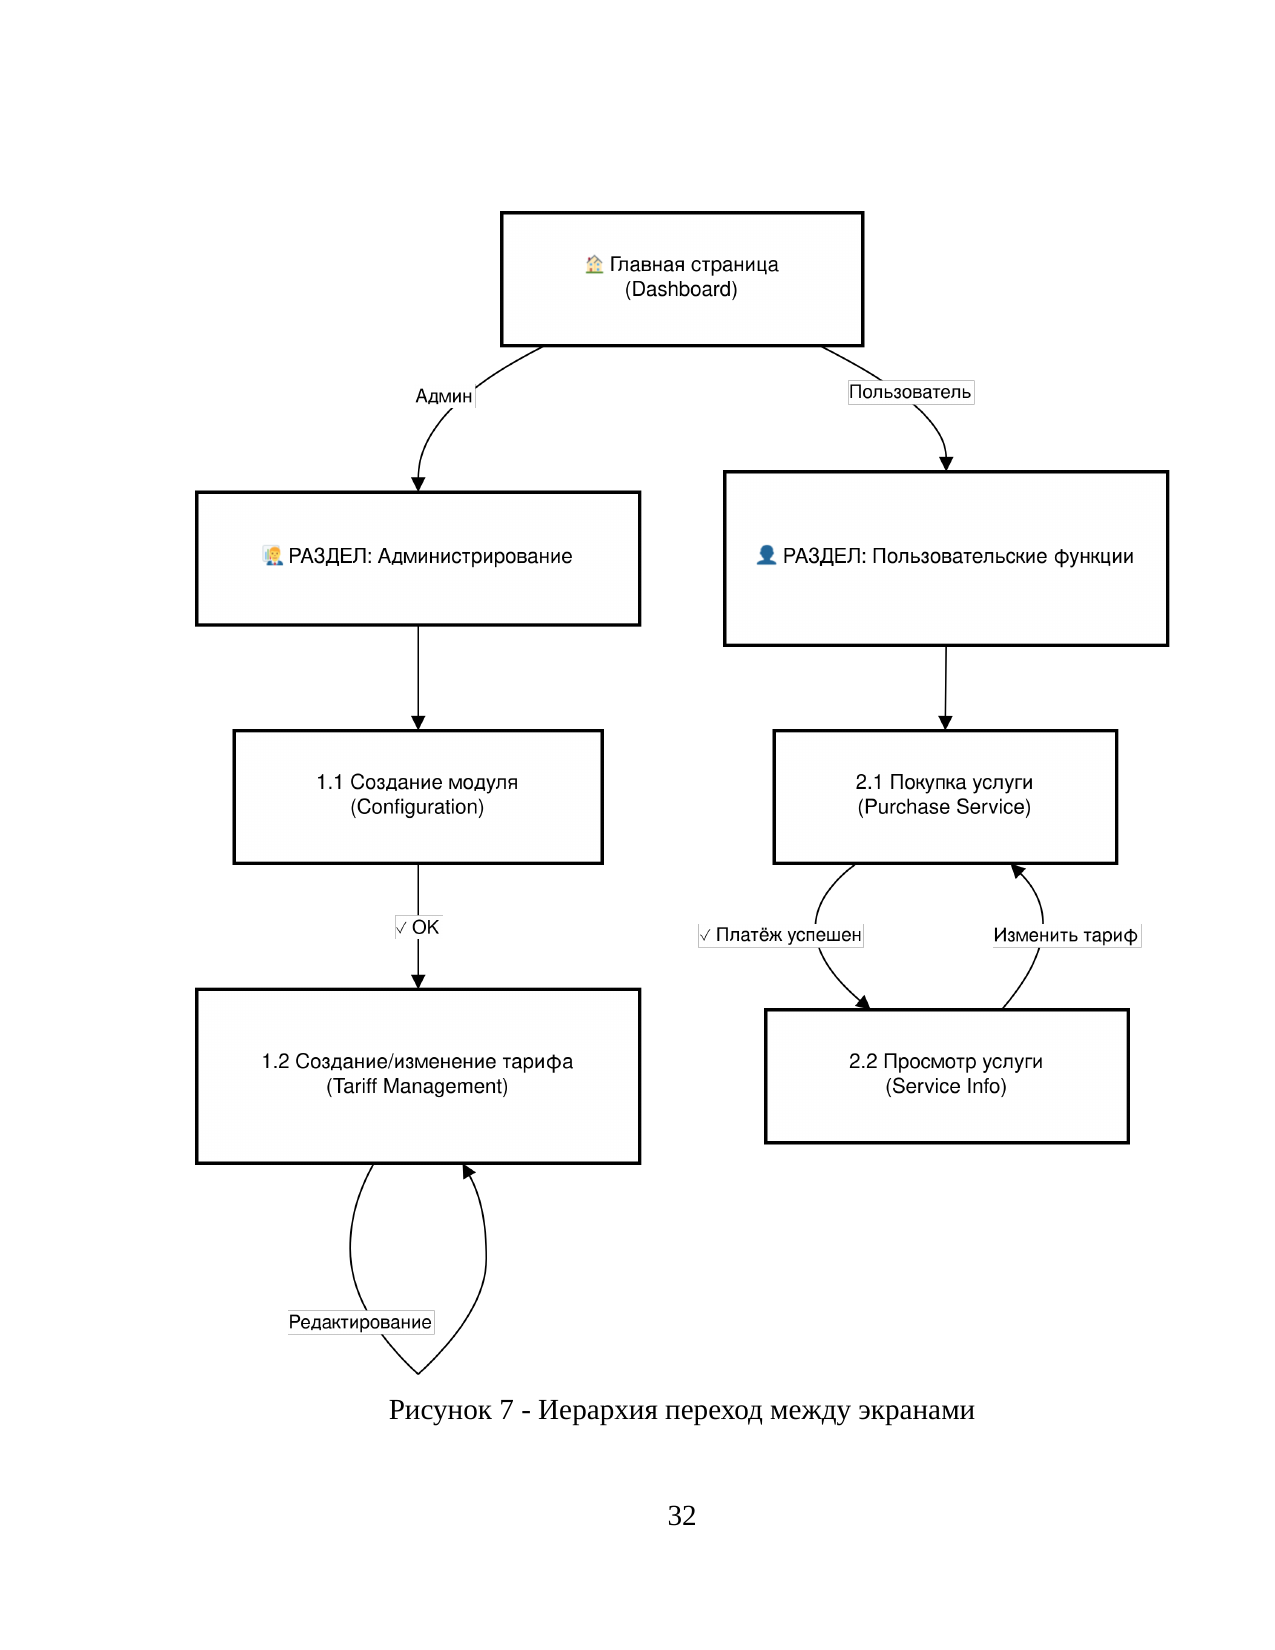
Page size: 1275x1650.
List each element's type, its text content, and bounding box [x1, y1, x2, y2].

picture [177, 193, 1187, 1392]
text Рисунок 7 - Иерархия переход между экранами [162, 194, 1201, 1425]
